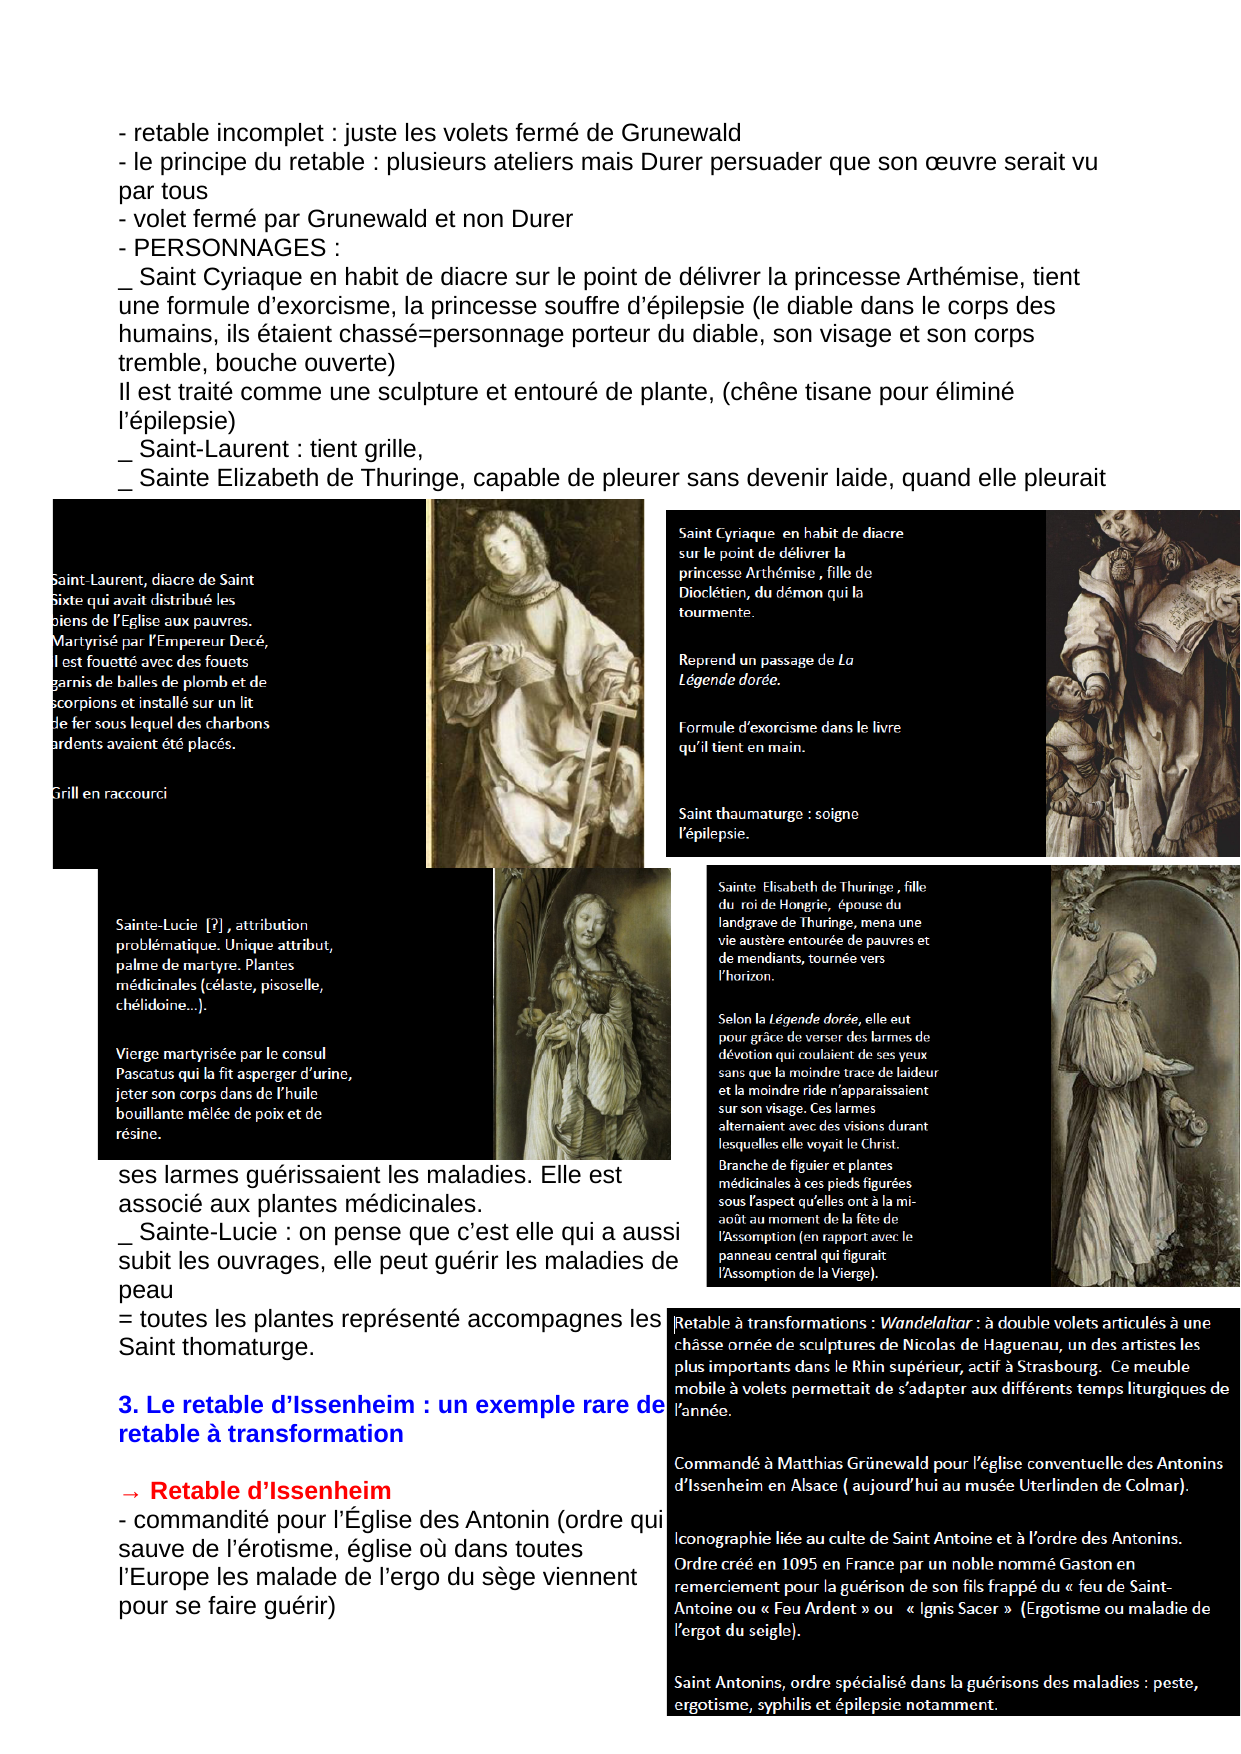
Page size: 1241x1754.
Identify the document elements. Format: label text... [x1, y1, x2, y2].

text _ Sainte Elizabeth de Thuringe, capable de pleurer sans devenir laide, quand elle pleurait ses larmes guérissaient les maladies. Elle est associé aux plantes médicinales. [118, 463, 1122, 1217]
picture [706, 865, 1240, 1287]
text - PERSONNAGES : [118, 233, 1122, 262]
text - volet fermé par Grunewald et non Durer [118, 204, 1122, 233]
text _ Saint Cyriaque en habit de diacre sur le point de délivrer la princesse Arthémise, tient une formule d’exorcisme, la princesse souffre d’épilepsie (le diable dans le corps des humains, ils étaient chassé=personnage porteur du diable, son visage et son corps tremble, bouche ouverte) [118, 262, 1122, 377]
text _ Sainte-Lucie : on pense que c’est elle qui a aussi subit les ouvrages, elle peut guérir les maladies de peau [118, 1217, 1122, 1303]
text = toutes les plantes représenté accompagnes les Saint thomaturge. [118, 1303, 1122, 1361]
picture [666, 510, 1240, 857]
text _ Saint-Laurent : tient grille, [118, 434, 1122, 463]
text - le principe du retable : plusieurs ateliers mais Durer persuader que son œuvre serait vu par tous [118, 147, 1122, 204]
picture [52, 499, 671, 1160]
text - commandité pour l’Église des Antonin (ordre qui sauve de l’érotisme, église où dans toutes l’Europe les malade de l’ergo du sège viennent pour se faire guérir) [118, 1505, 666, 1620]
text → Retable d’Issenheim [118, 1476, 666, 1505]
text - retable incomplet : juste les volets fermé de Grunewald [118, 118, 1122, 147]
text 3. Le retable d’Issenheim : un exemple rare de retable à transformation [118, 1390, 666, 1447]
text Il est traité comme une sculpture et entouré de plante, (chêne tisane pour éliminé l’épilepsie) [118, 377, 1122, 434]
picture [666, 1308, 1241, 1716]
